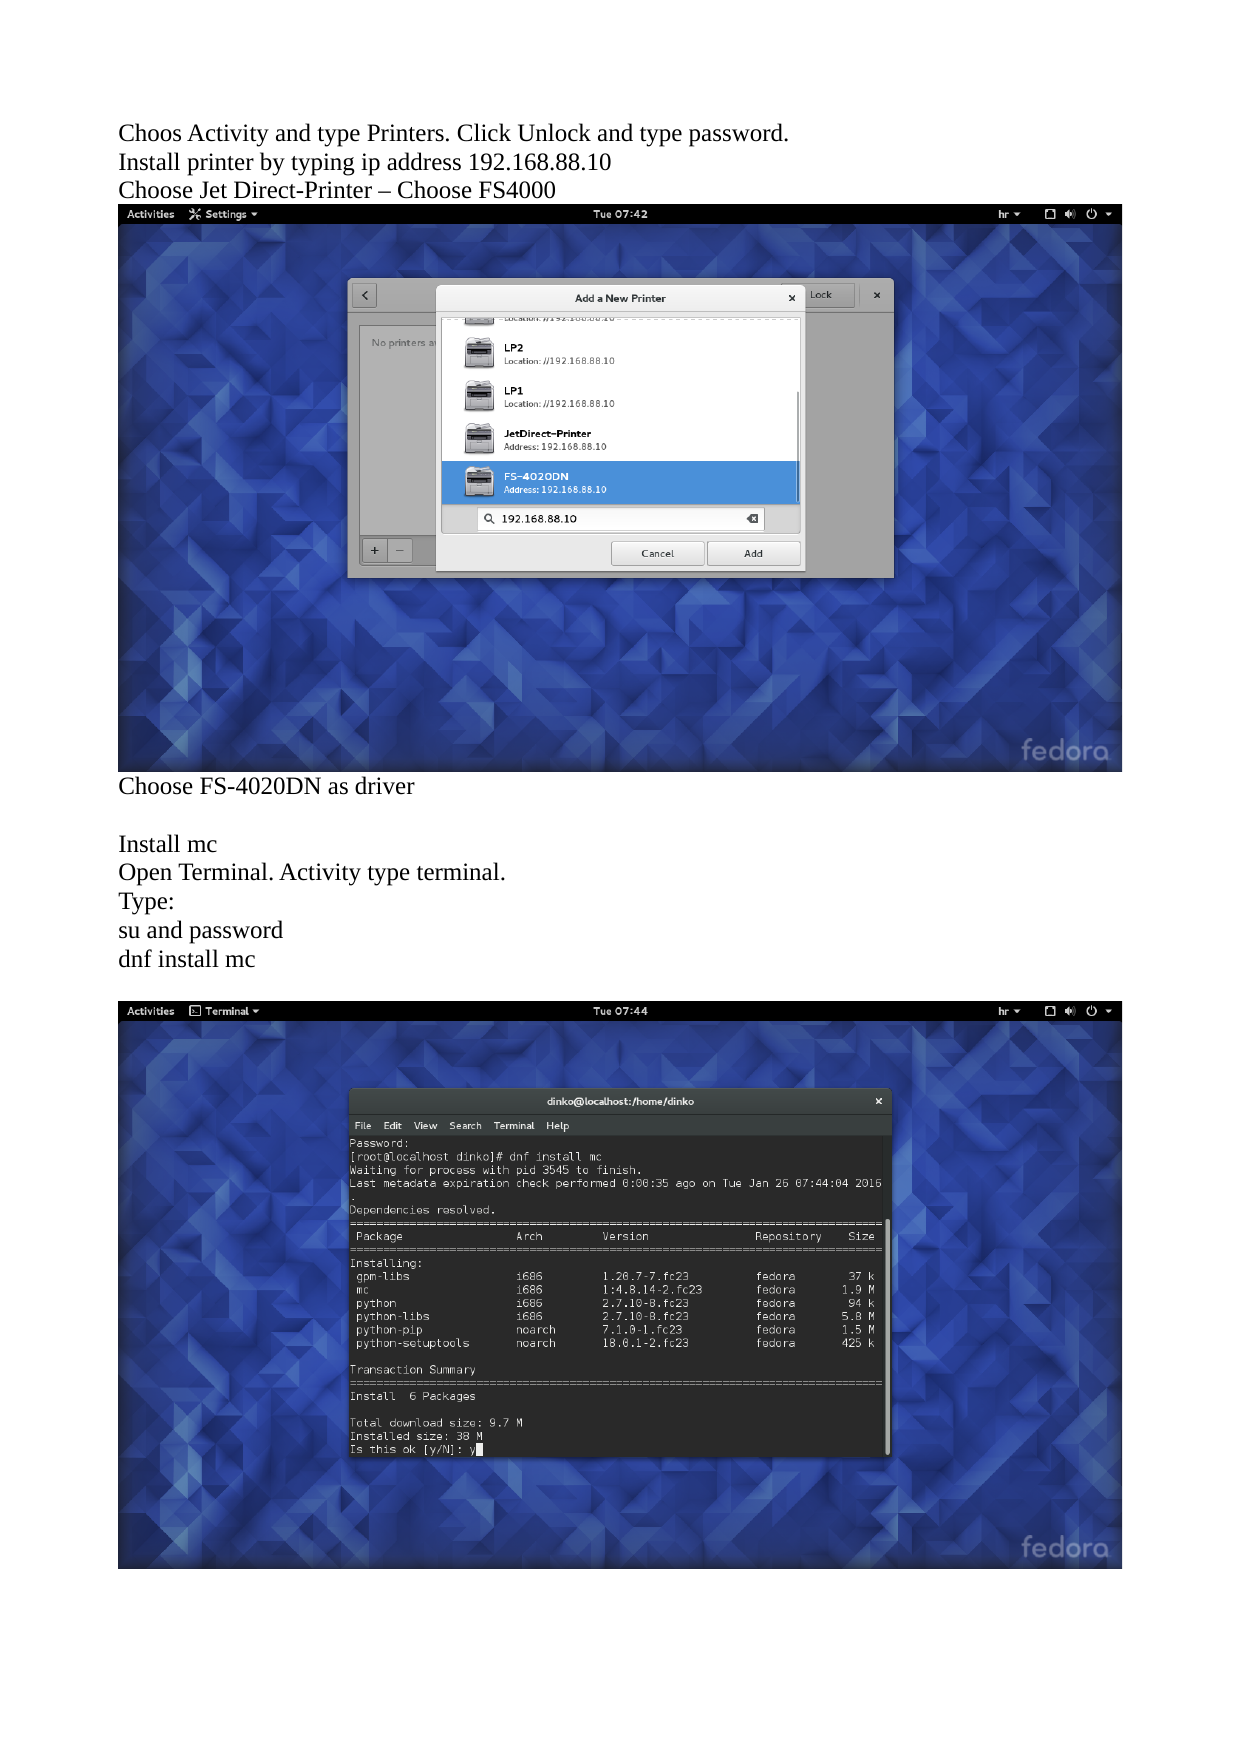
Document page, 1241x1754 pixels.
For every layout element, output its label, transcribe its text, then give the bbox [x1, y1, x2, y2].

text Open Terminal. Activity type terminal. [118, 857, 1122, 886]
text Install printer by typing ip address 192.168.88.10 [118, 147, 1122, 176]
text Type: [118, 886, 1122, 915]
text Install mc [118, 829, 1122, 857]
text Choose Jet Direct-Printer – Choose FS4000 [118, 176, 1122, 204]
text su and password [118, 915, 1122, 944]
text Choos Activity and type Printers. Click Unlock and type password. [118, 118, 1122, 147]
picture [118, 204, 1123, 772]
text Choose FS-4020DN as driver [118, 772, 1122, 800]
text dnf install mc [118, 944, 1122, 972]
picture [118, 1001, 1123, 1569]
